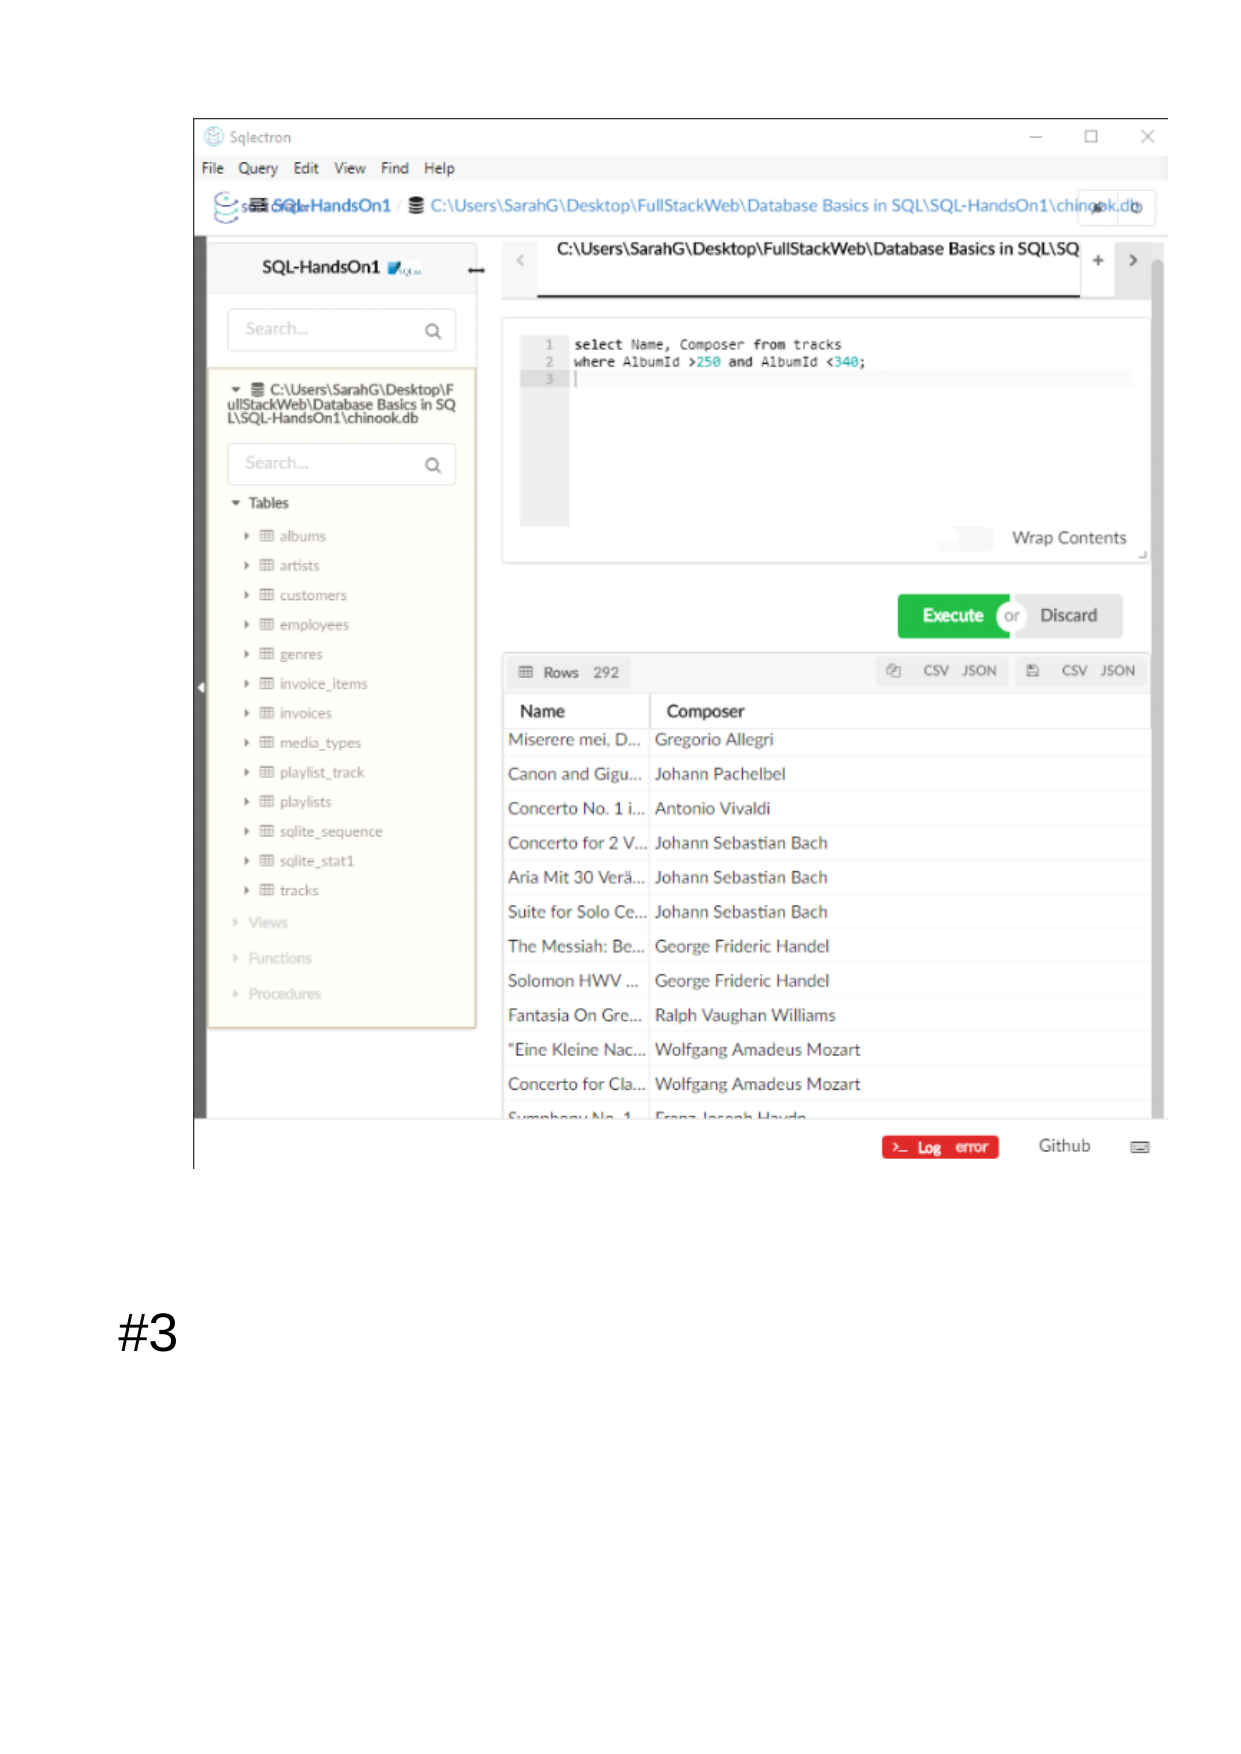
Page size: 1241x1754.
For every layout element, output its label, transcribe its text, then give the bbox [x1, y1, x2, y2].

text #3 [118, 1301, 1122, 1363]
